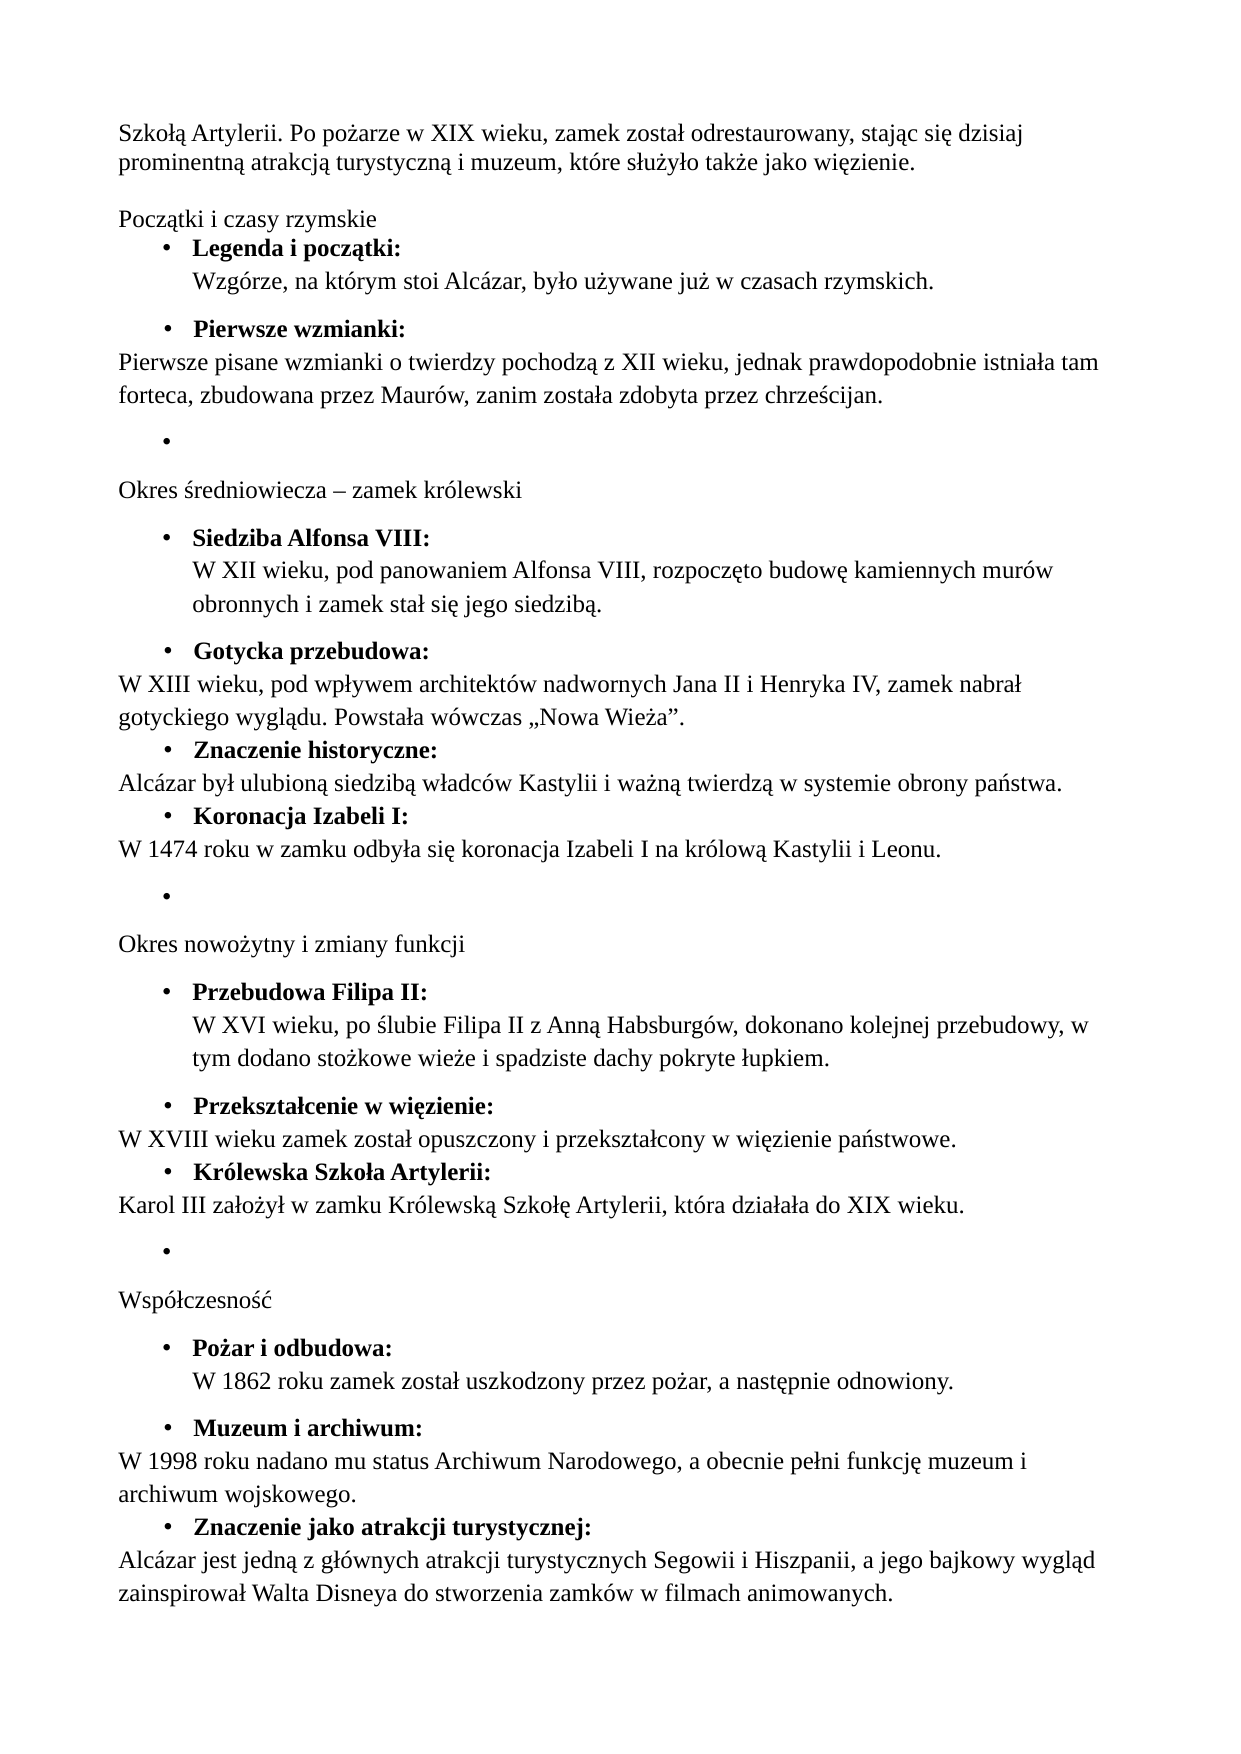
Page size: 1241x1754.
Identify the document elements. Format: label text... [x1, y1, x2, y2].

text W 1998 roku nadano mu status Archiwum Narodowego, a obecnie pełni funkcję muzeum i archiwum wojskowego. [118, 1446, 1122, 1508]
text Okres średniowiecza – zamek królewski [118, 475, 1122, 504]
list Przebudowa Filipa II: [162, 977, 1122, 1006]
list Legenda i początki: [162, 233, 1122, 262]
list Muzeum i archiwum: [164, 1413, 1122, 1442]
text W 1474 roku w zamku odbyła się koronacja Izabeli I na królową Kastylii i Leonu. [118, 834, 1122, 863]
list Znaczenie jako atrakcji turystycznej: [164, 1512, 1122, 1541]
list Przekształcenie w więzienie: [164, 1091, 1122, 1119]
text Pierwsze pisane wzmianki o twierdzy pochodzą z XII wieku, jednak prawdopodobnie istniała tam forteca, zbudowana przez Maurów, zanim została zdobyta przez chrześcijan. [118, 347, 1122, 408]
text W XIII wieku, pod wpływem architektów nadwornych Jana II i Henryka IV, zamek nabrał gotyckiego wyglądu. Powstała wówczas „Nowa Wieża”. [118, 669, 1122, 731]
list Pierwsze wzmianki: [164, 314, 1122, 342]
list Koronacja Izabeli I: [164, 801, 1122, 830]
text Alcázar jest jedną z głównych atrakcji turystycznych Segowii i Hiszpanii, a jego bajkowy wygląd zainspirował Walta Disneya do stworzenia zamków w filmach animowanych. [118, 1545, 1122, 1607]
list Siedziba Alfonsa VIII: [162, 523, 1122, 551]
list Znaczenie historyczne: [164, 735, 1122, 764]
text Współczesność [118, 1285, 1122, 1314]
list W XII wieku, pod panowaniem Alfonsa VIII, rozpoczęto budowę kamiennych murów obronnych i zamek stał się jego siedzibą. [162, 556, 1122, 617]
text Alcázar był ulubioną siedzibą władców Kastylii i ważną twierdzą w systemie obrony państwa. [118, 768, 1122, 797]
text Karol III założył w zamku Królewską Szkołę Artylerii, która działała do XIX wieku. [118, 1190, 1122, 1219]
text W XVIII wieku zamek został opuszczony i przekształcony w więzienie państwowe. [118, 1124, 1122, 1153]
text Początki i czasy rzymskie [118, 204, 1122, 233]
list Gotycka przebudowa: [164, 636, 1122, 665]
list W 1862 roku zamek został uszkodzony przez pożar, a następnie odnowiony. [162, 1366, 1122, 1394]
list Królewska Szkoła Artylerii: [164, 1157, 1122, 1186]
list Pożar i odbudowa: [162, 1333, 1122, 1361]
list W XVI wieku, po ślubie Filipa II z Anną Habsburgów, dokonano kolejnej przebudowy, w tym dodano stożkowe wieże i spadziste dachy pokryte łupkiem. [162, 1010, 1122, 1072]
text Szkołą Artylerii. Po pożarze w XIX wieku, zamek został odrestaurowany, stając się dzisiaj prominentną atrakcją turystyczną i muzeum, które służyło także jako więzienie. [118, 118, 1122, 176]
list Wzgórze, na którym stoi Alcázar, było używane już w czasach rzymskich. [162, 266, 1122, 295]
text Okres nowożytny i zmiany funkcji [118, 929, 1122, 958]
